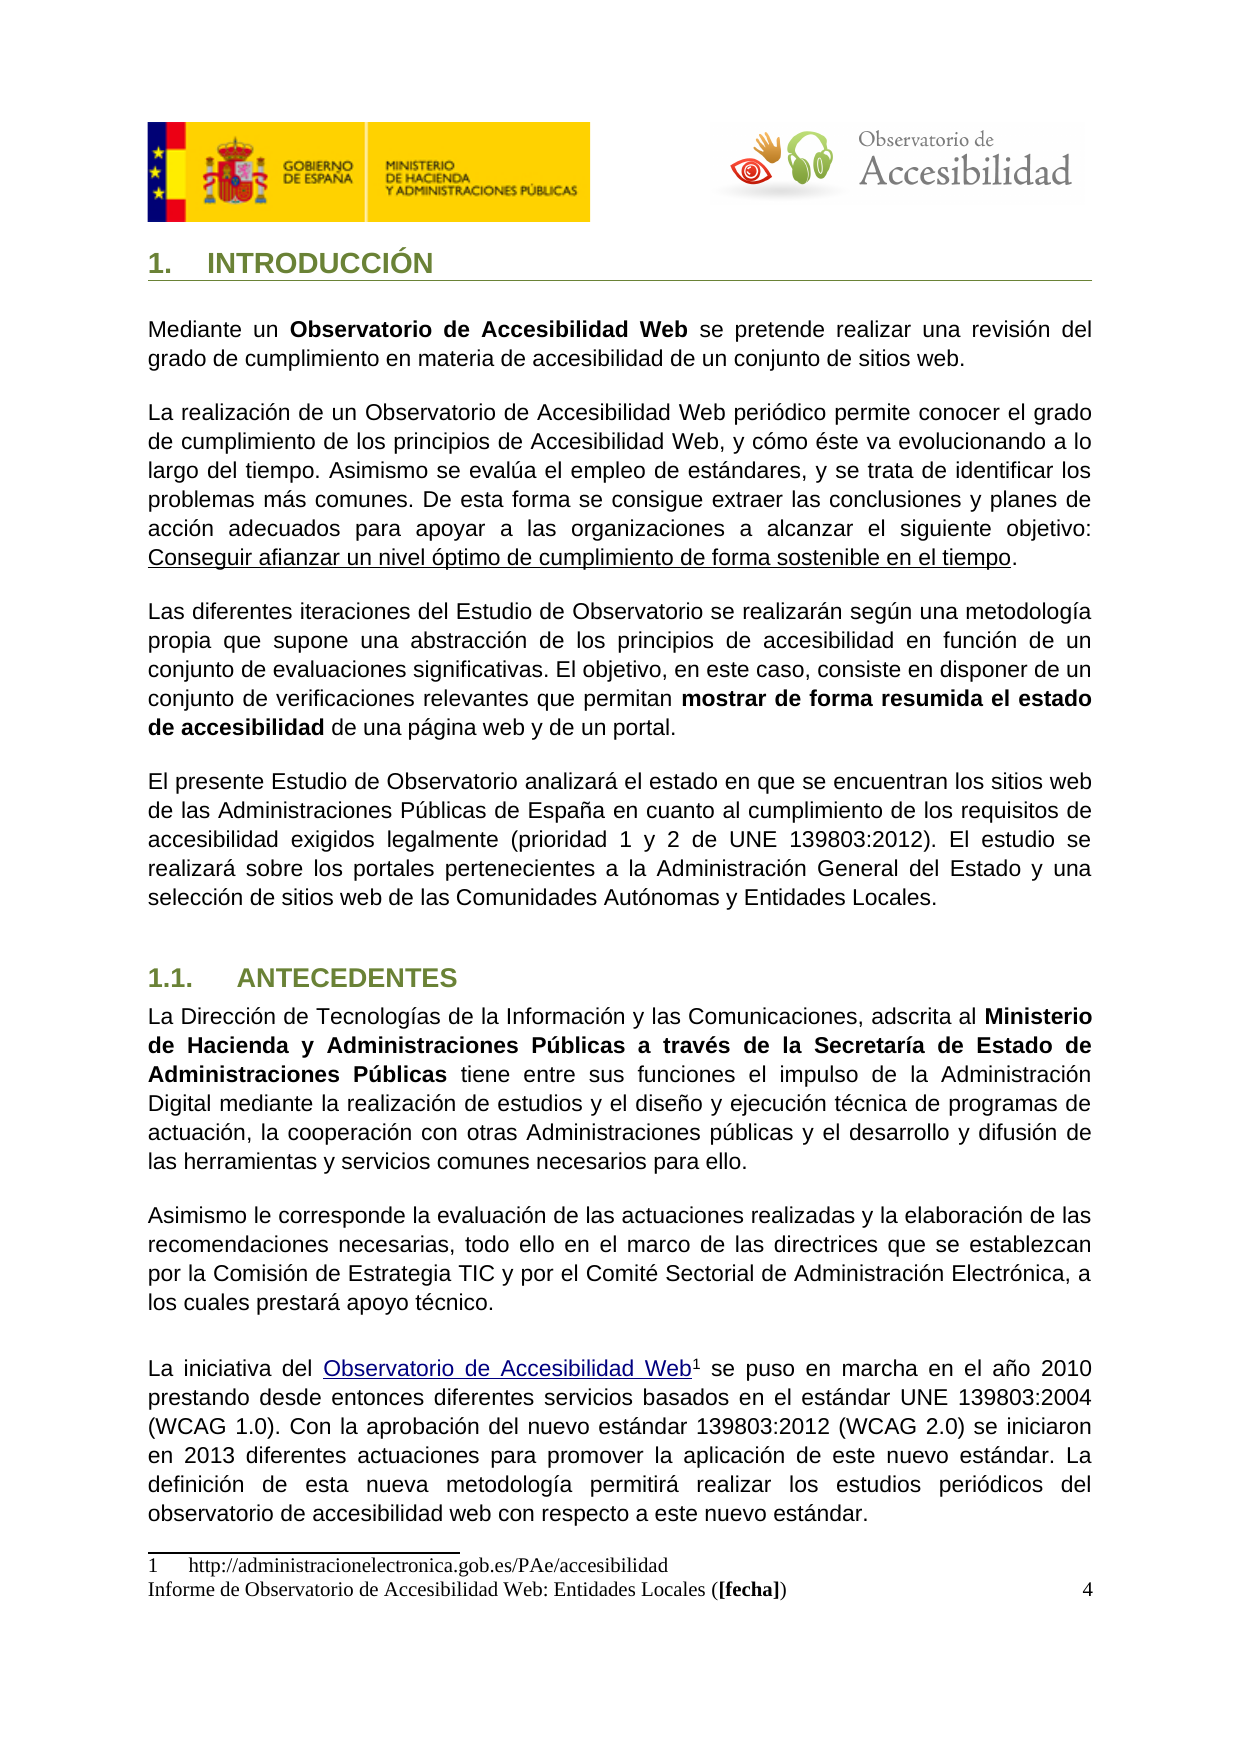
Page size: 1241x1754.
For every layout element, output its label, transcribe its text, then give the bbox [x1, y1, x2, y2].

text La iniciativa del Observatorio de Accesibilidad Web se puso en marcha en el año 2010 prestando desde entonces diferentes servicios basados en el estándar UNE 139803:2004 (WCAG 1.0). Con la aprobación del nuevo estándar 139803:2012 (WCAG 2.0) se iniciaron en 2013 diferentes actuaciones para promover la aplicación de este nuevo estándar. La definición de esta nueva metodología permitirá realizar los estudios periódicos del observatorio de accesibilidad web con respecto a este nuevo estándar. [148, 1355, 1092, 1526]
list Antecedentes [148, 962, 1092, 994]
list Introducción [148, 247, 1092, 280]
text Las diferentes iteraciones del Estudio de Observatorio se realizarán según una metodología propia que supone una abstracción de los principios de accesibilidad en función de un conjunto de evaluaciones significativas. El objetivo, en este caso, consiste en disponer de un conjunto de verificaciones relevantes que permitan mostrar de forma resumida el estado de accesibilidad de una página web y de un portal. [148, 598, 1092, 740]
text El presente Estudio de Observatorio analizará el estado en que se encuentran los sitios web de las Administraciones Públicas de España en cuanto al cumplimiento de los requisitos de accesibilidad exigidos legalmente (prioridad 1 y 2 de UNE 139803:2012). El estudio se realizará sobre los portales pertenecientes a la Administración General del Estado y una selección de sitios web de las Comunidades Autónomas y Entidades Locales. [148, 768, 1092, 910]
text Asimismo le corresponde la evaluación de las actuaciones realizadas y la elaboración de las recomendaciones necesarias, todo ello en el marco de las directrices que se establezcan por la Comisión de Estrategia TIC y por el Comité Sectorial de Administración Electrónica, a los cuales prestará apoyo técnico. [148, 1202, 1092, 1315]
text http://administracionelectronica.gob.es/PAe/accesibilidad [148, 1553, 1092, 1577]
text La Dirección de Tecnologías de la Información y las Comunicaciones, adscrita al Ministerio de Hacienda y Administraciones Públicas a través de la Secretaría de Estado de Administraciones Públicas tiene entre sus funciones el impulso de la Administración Digital mediante la realización de estudios y el diseño y ejecución técnica de programas de actuación, la cooperación con otras Administraciones públicas y el desarrollo y difusión de las herramientas y servicios comunes necesarios para ello. [148, 1003, 1092, 1174]
text Mediante un Observatorio de Accesibilidad Web se pretende realizar una revisión del grado de cumplimiento en materia de accesibilidad de un conjunto de sitios web. [148, 316, 1092, 371]
text La realización de un Observatorio de Accesibilidad Web periódico permite conocer el grado de cumplimiento de los principios de Accesibilidad Web, y cómo éste va evolucionando a lo largo del tiempo. Asimismo se evalúa el empleo de estándares, y se trata de identificar los problemas más comunes. De esta forma se consigue extraer las conclusiones y planes de acción adecuados para apoyar a las organizaciones a alcanzar el siguiente objetivo: Conseguir afianzar un nivel óptimo de cumplimiento de forma sostenible en el tiempo. [148, 399, 1092, 570]
picture [710, 122, 1086, 205]
picture [147, 122, 591, 222]
